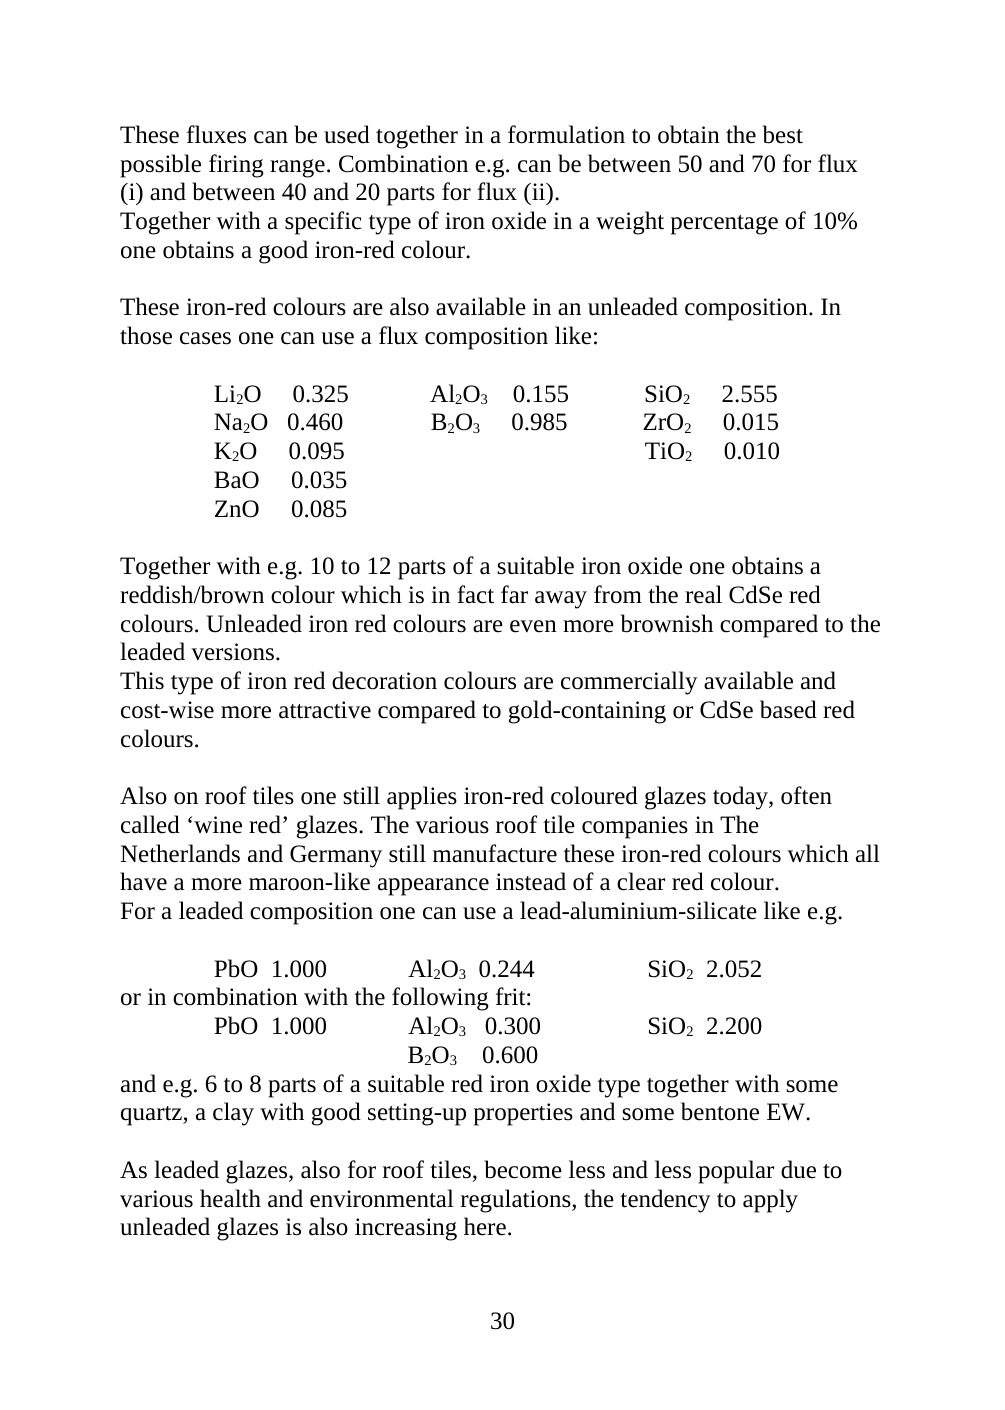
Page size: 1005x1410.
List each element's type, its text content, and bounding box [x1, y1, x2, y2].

text Together with a specific type of iron oxide in a weight percentage of 10% one obtains a good iron-red colour. [120, 206, 885, 264]
text These iron-red colours are also available in an unleaded composition. In those cases one can use a flux composition like: [120, 292, 885, 350]
text As leaded glazes, also for roof tiles, become less and less popular due to various health and environmental regulations, the tendency to apply unleaded glazes is also increasing here. [120, 1155, 885, 1241]
text This type of iron red decoration colours are commercially available and cost-wise more attractive compared to gold-containing or CdSe based red colours. [120, 666, 885, 752]
text Together with e.g. 10 to 12 parts of a suitable iron oxide one obtains a reddish/brown colour which is in fact far away from the real CdSe red colours. Unleaded iron red colours are even more brownish compared to the leaded versions. [120, 551, 885, 666]
text and e.g. 6 to 8 parts of a suitable red iron oxide type together with some quartz, a clay with good setting-up properties and some bentone EW. [120, 1069, 885, 1126]
text For a leaded composition one can use a lead-aluminium-silicate like e.g. [120, 896, 885, 925]
text PbO 1.000 Al2O3 0.244 SiO2 2.052 [176, 954, 885, 982]
text K2O 0.095 TiO2 0.010 [176, 436, 885, 465]
text Li2O 0.325 Al2O3 0.155 SiO2 2.555 [176, 379, 885, 407]
text Na2O 0.460 B2O3 0.985 ZrO2 0.015 [176, 407, 885, 436]
text PbO 1.000 Al2O3 0.300 SiO2 2.200 [176, 1011, 885, 1040]
text or in combination with the following frit: [120, 982, 885, 1011]
text BaO 0.035 [176, 465, 885, 494]
text Also on roof tiles one still applies iron-red coloured glazes today, often called ‘wine red’ glazes. The various roof tile companies in The Netherlands and Germany still manufacture these iron-red colours which all have a more maroon-like appearance instead of a clear red colour. [120, 781, 885, 896]
text B2O3 0.600 [176, 1040, 885, 1069]
text ZnO 0.085 [176, 494, 885, 522]
text These fluxes can be used together in a formulation to obtain the best possible firing range. Combination e.g. can be between 50 and 70 for flux (i) and between 40 and 20 parts for flux (ii). [120, 120, 885, 206]
